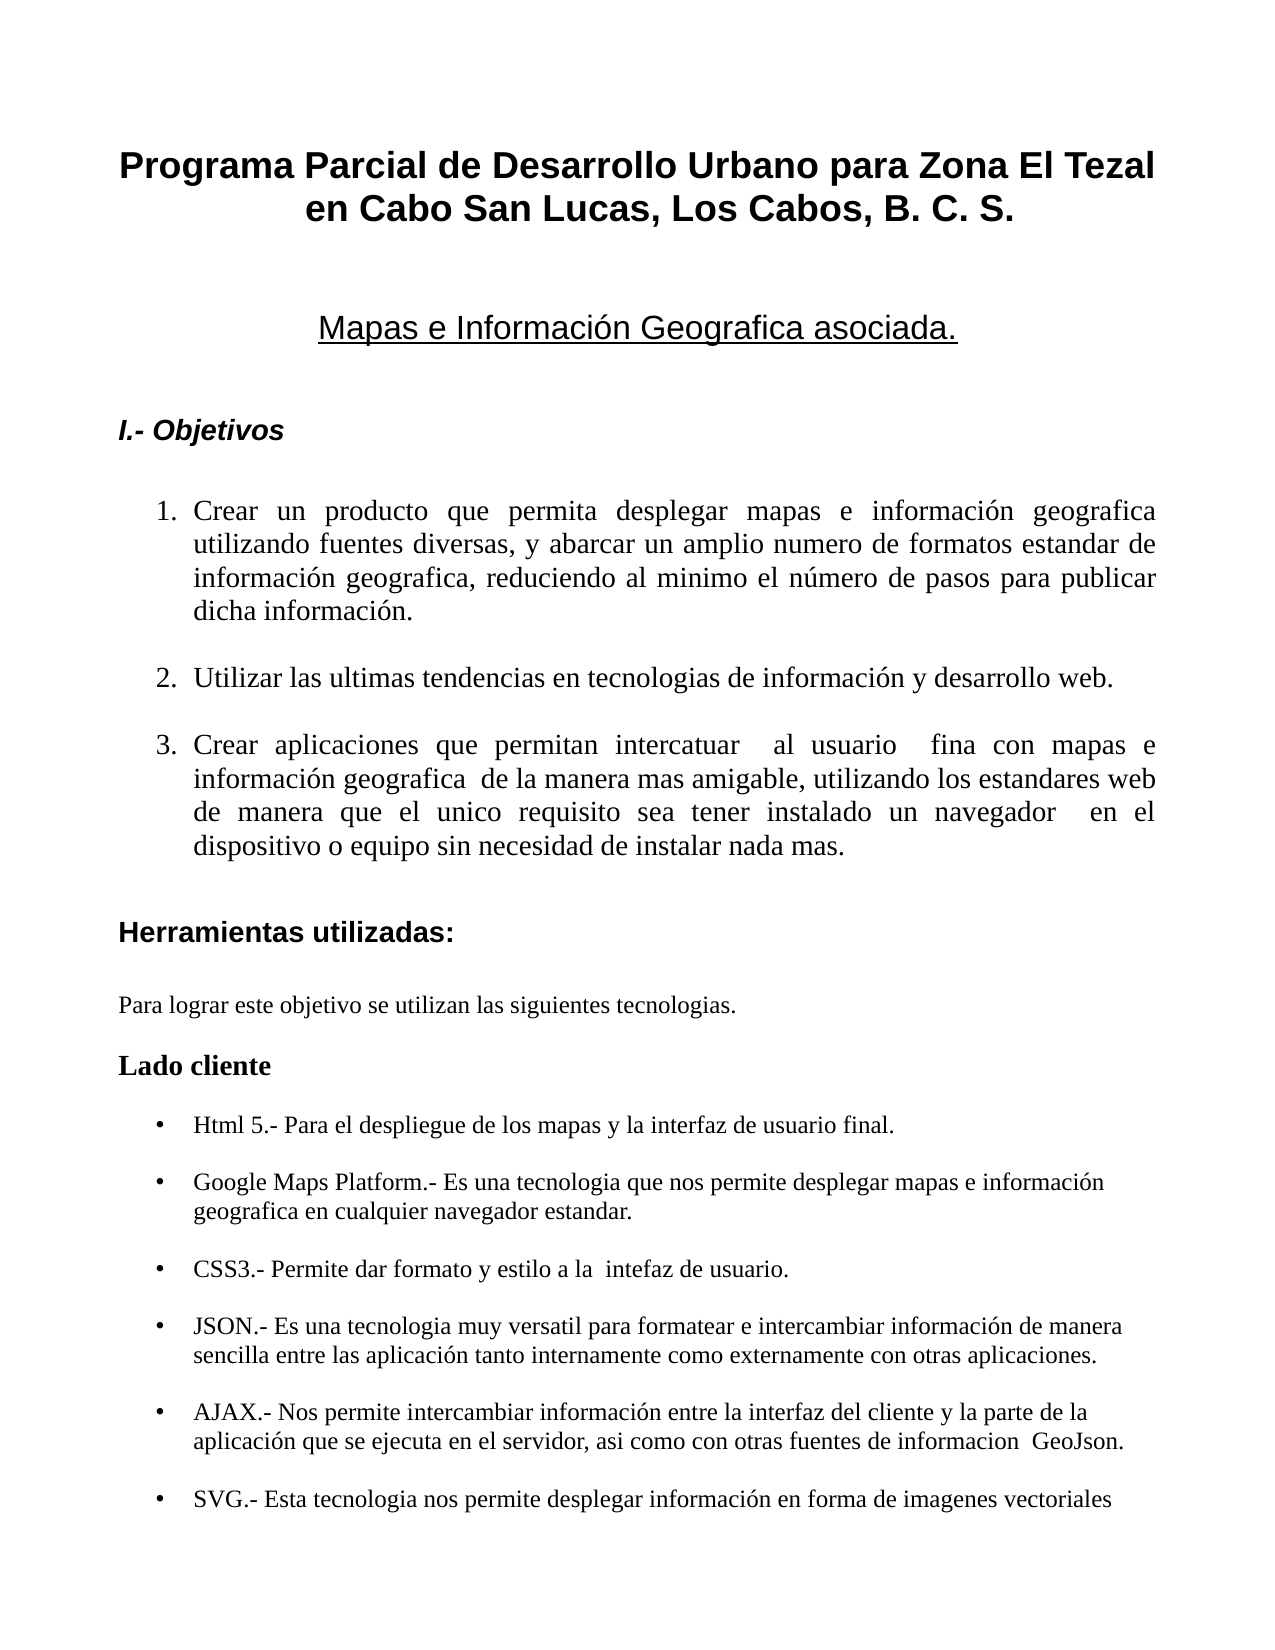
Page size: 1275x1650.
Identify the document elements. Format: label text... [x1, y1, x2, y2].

subtitle Programa Parcial de Desarrollo Urbano para Zona El Tezal en Cabo San Lucas, Los Cabos, B. C. S. [118, 143, 1157, 229]
list Google Maps Platform.- Es una tecnologia que nos permite desplegar mapas e información geografica en cualquier navegador estandar. [156, 1167, 1157, 1225]
list Crear un producto que permita desplegar mapas e información geografica utilizando fuentes diversas, y abarcar un amplio numero de formatos estandar de información geografica, reduciendo al minimo el número de pasos para publicar dicha información. [156, 493, 1157, 627]
list Crear aplicaciones que permitan intercatuar al usuario fina con mapas e información geografica de la manera mas amigable, utilizando los estandares web de manera que el unico requisito sea tener instalado un navegador en el dispositivo o equipo sin necesidad de instalar nada mas. [156, 727, 1157, 862]
list AJAX.- Nos permite intercambiar información entre la interfaz del cliente y la parte de la aplicación que se ejecuta en el servidor, asi como con otras fuentes de informacion GeoJson. [156, 1397, 1157, 1455]
list SVG.- Esta tecnologia nos permite desplegar información en forma de imagenes vectoriales [156, 1484, 1157, 1512]
list Html 5.- Para el despliegue de los mapas y la interfaz de usuario final. [156, 1110, 1157, 1139]
text Lado cliente [118, 1048, 1157, 1081]
text Para lograr este objetivo se utilizan las siguientes tecnologias. [118, 990, 1157, 1019]
subtitle Mapas e Información Geografica asociada. [118, 308, 1157, 347]
list Utilizar las ultimas tendencias en tecnologias de información y desarrollo web. [156, 660, 1157, 694]
list JSON.- Es una tecnologia muy versatil para formatear e intercambiar información de manera sencilla entre las aplicación tanto internamente como externamente con otras aplicaciones. [156, 1311, 1157, 1369]
list CSS3.- Permite dar formato y estilo a la intefaz de usuario. [156, 1254, 1157, 1282]
subtitle I.- Objetivos [118, 413, 1157, 447]
subtitle Herramientas utilizadas: [118, 915, 1157, 949]
